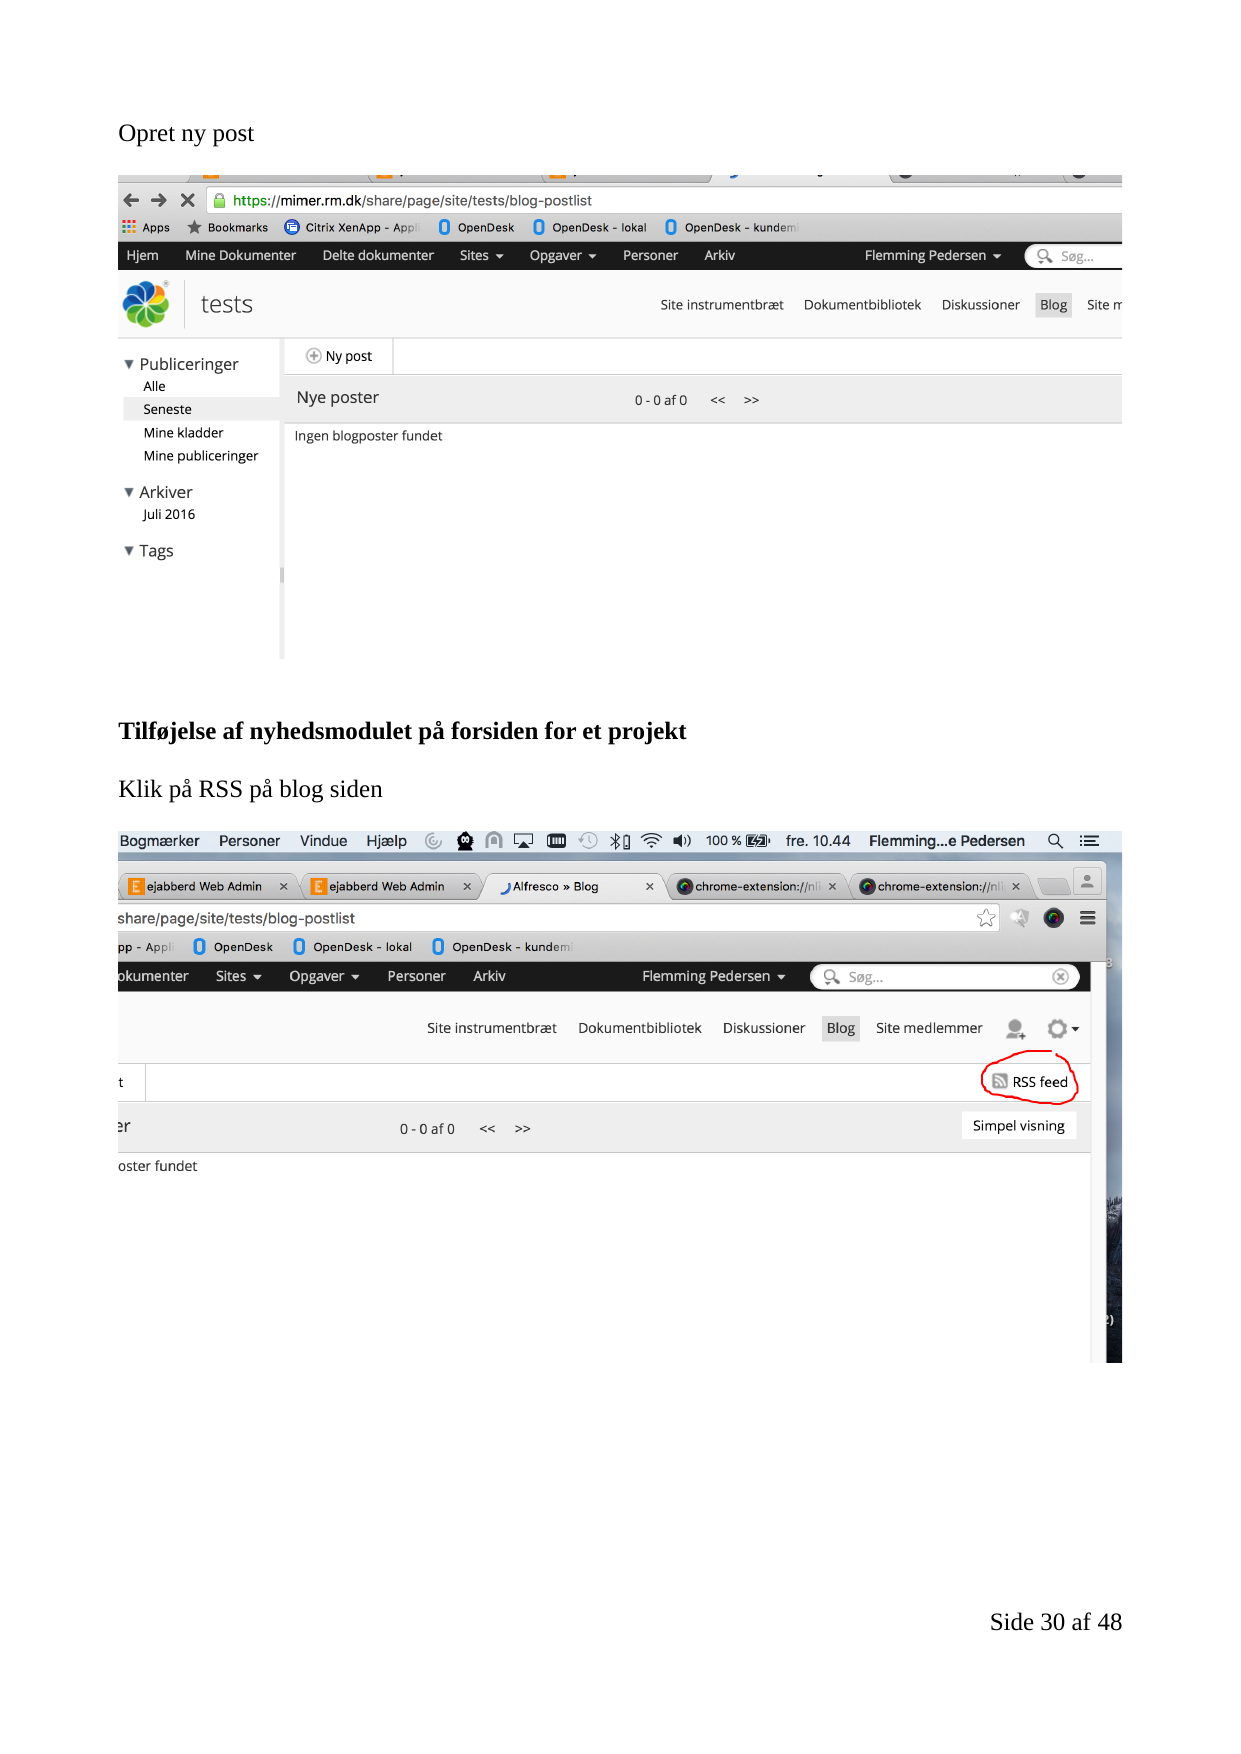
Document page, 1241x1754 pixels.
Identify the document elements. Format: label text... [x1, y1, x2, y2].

text Opret ny post [118, 118, 1122, 147]
subtitle Tilføjelse af nyhedsmodulet på forsiden for et projekt [118, 716, 1122, 745]
picture [118, 175, 1123, 659]
text Klik på RSS på blog siden [118, 774, 1122, 803]
picture [118, 831, 1123, 1363]
